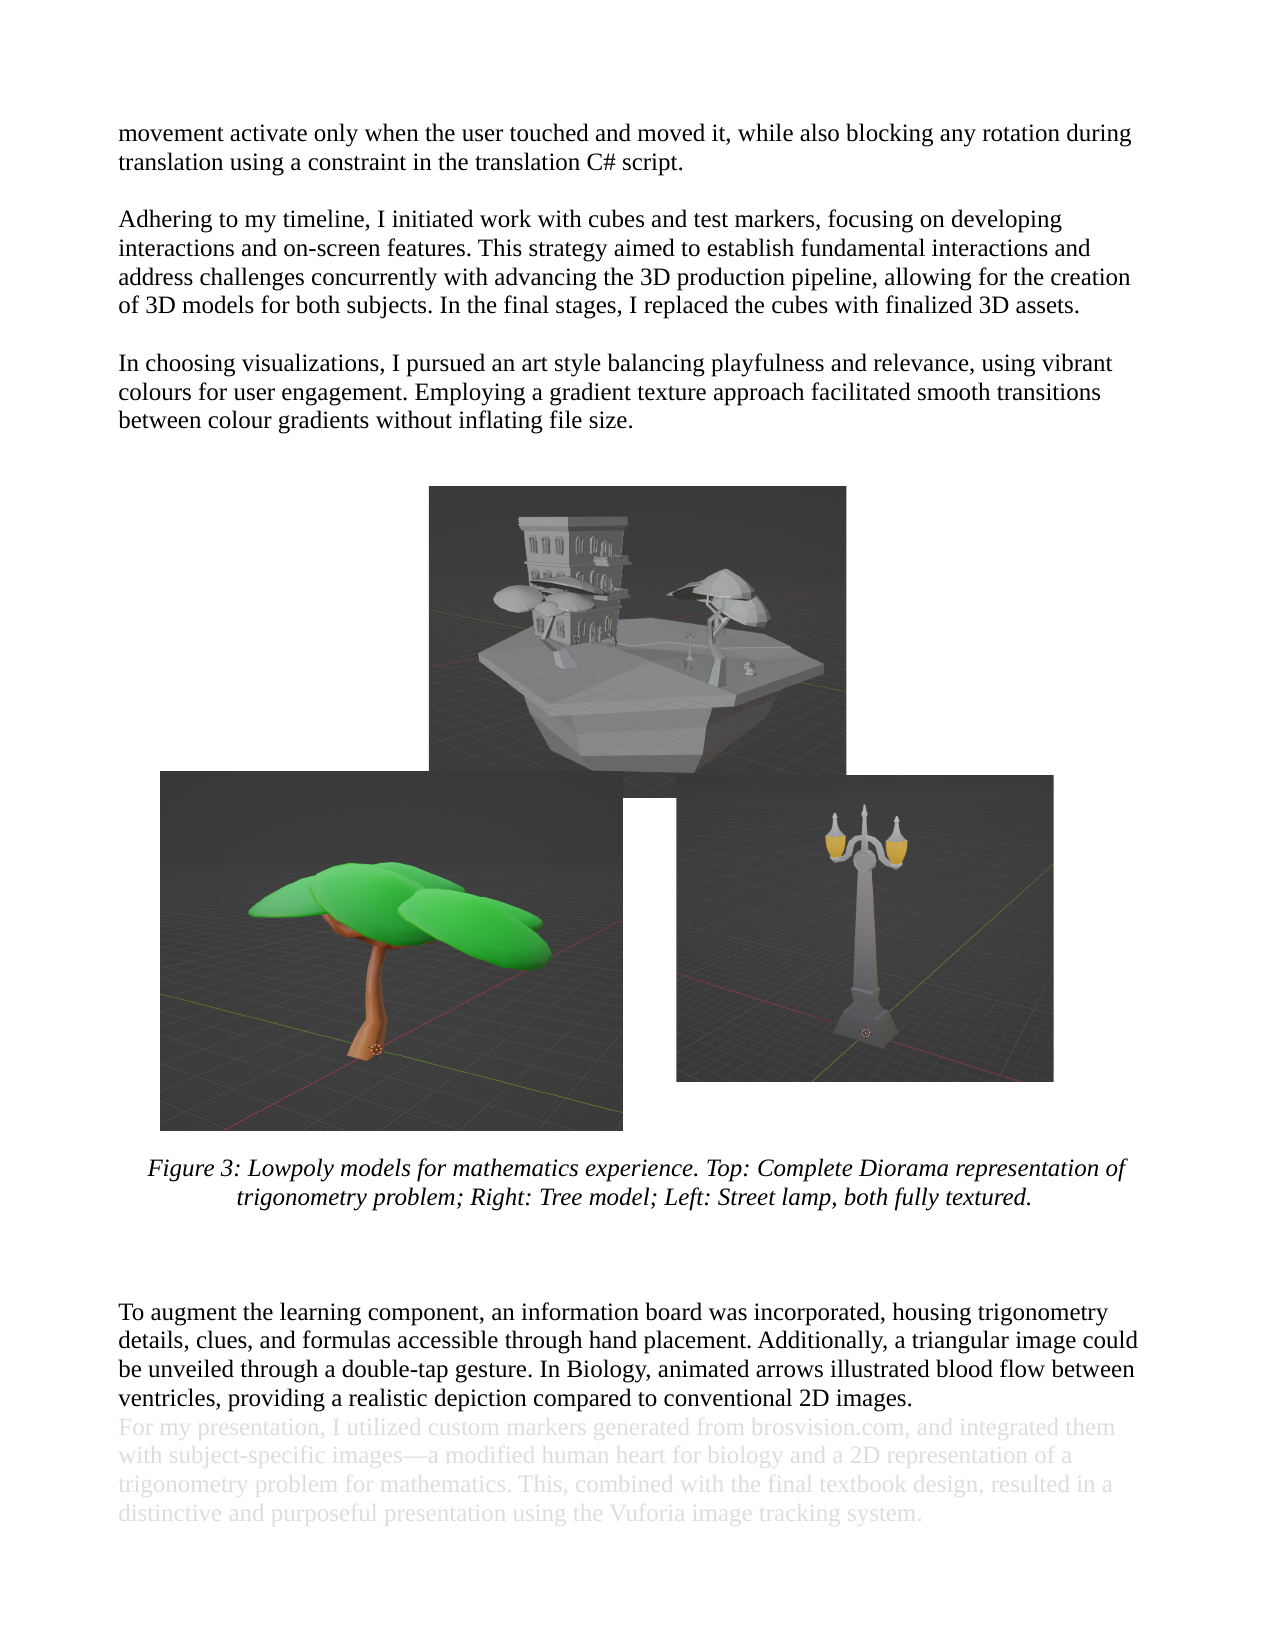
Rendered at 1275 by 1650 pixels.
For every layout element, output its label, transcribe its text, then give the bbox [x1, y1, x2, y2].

text In choosing visualizations, I pursued an art style balancing playfulness and relevance, using vibrant colours for user engagement. Employing a gradient texture approach facilitated smooth transitions between colour gradients without inflating file size. [118, 348, 1157, 434]
picture [160, 486, 1054, 1131]
text movement activate only when the user touched and moved it, while also blocking any rotation during translation using a constraint in the translation C# script. [118, 118, 1157, 176]
text For my presentation, I utilized custom markers generated from brosvision.com, and integrated them with subject-specific images—a modified human heart for biology and a 2D representation of a trigonometry problem for mathematics. This, combined with the final textbook design, resulted in a distinctive and purposeful presentation using the Vuforia image tracking system. [118, 1412, 1157, 1527]
text Figure 3: Lowpoly models for mathematics experience. Top: Complete Diorama representation of trigonometry problem; Right: Tree model; Left: Street lamp, both fully textured. [118, 1153, 1157, 1211]
text Adhering to my timeline, I initiated work with cubes and test markers, focusing on developing interactions and on-screen features. This strategy aimed to establish fundamental interactions and address challenges concurrently with advancing the 3D production pipeline, allowing for the creation of 3D models for both subjects. In the final stages, I replaced the cubes with finalized 3D assets. [118, 204, 1157, 319]
text To augment the learning component, an information board was incorporated, housing trigonometry details, clues, and formulas accessible through hand placement. Additionally, a triangular image could be unveiled through a double-tap gesture. In Biology, animated arrows illustrated blood flow between ventricles, providing a realistic depiction compared to conventional 2D images. [118, 1297, 1157, 1412]
